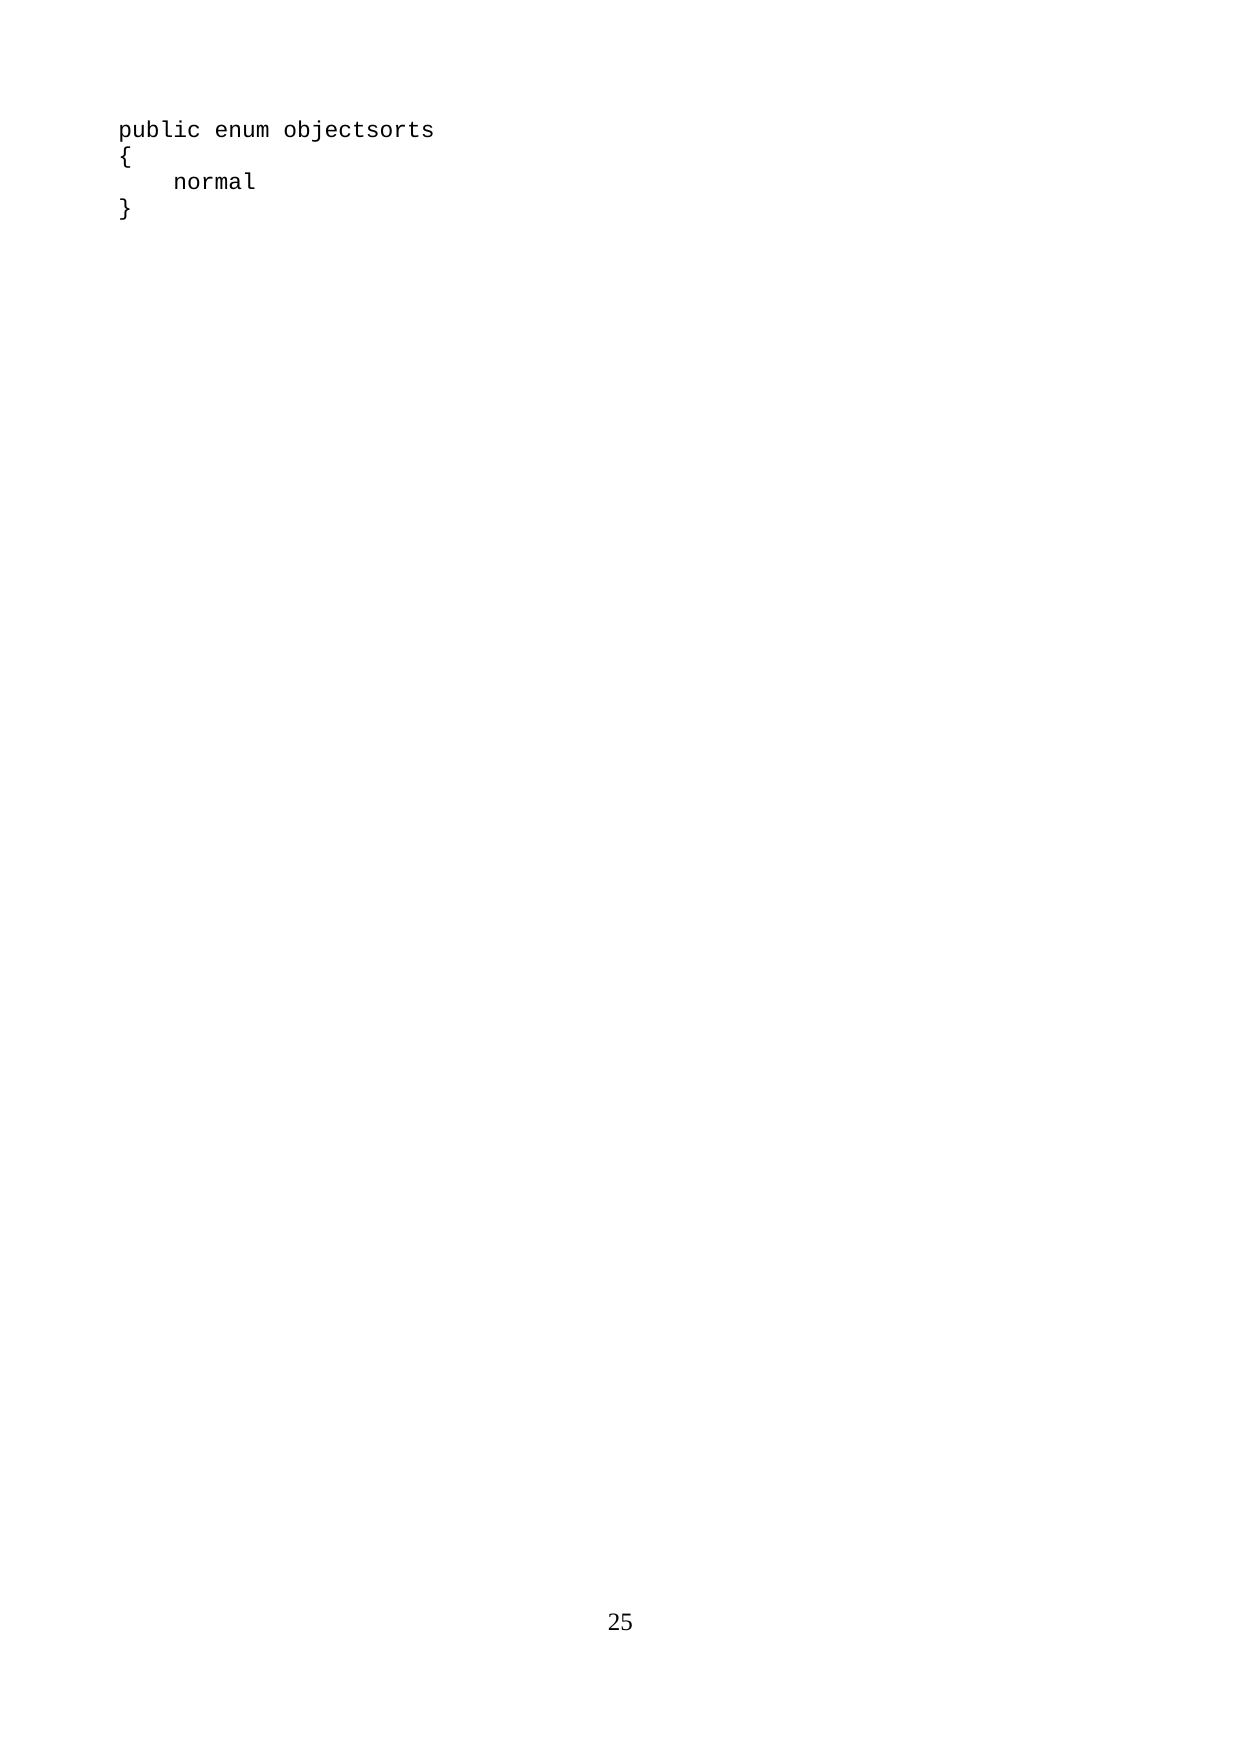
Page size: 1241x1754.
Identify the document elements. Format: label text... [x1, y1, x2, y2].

text public enum objectsorts [118, 118, 1122, 144]
text normal [118, 170, 1122, 196]
text { [118, 144, 1122, 170]
text } [118, 196, 1122, 222]
